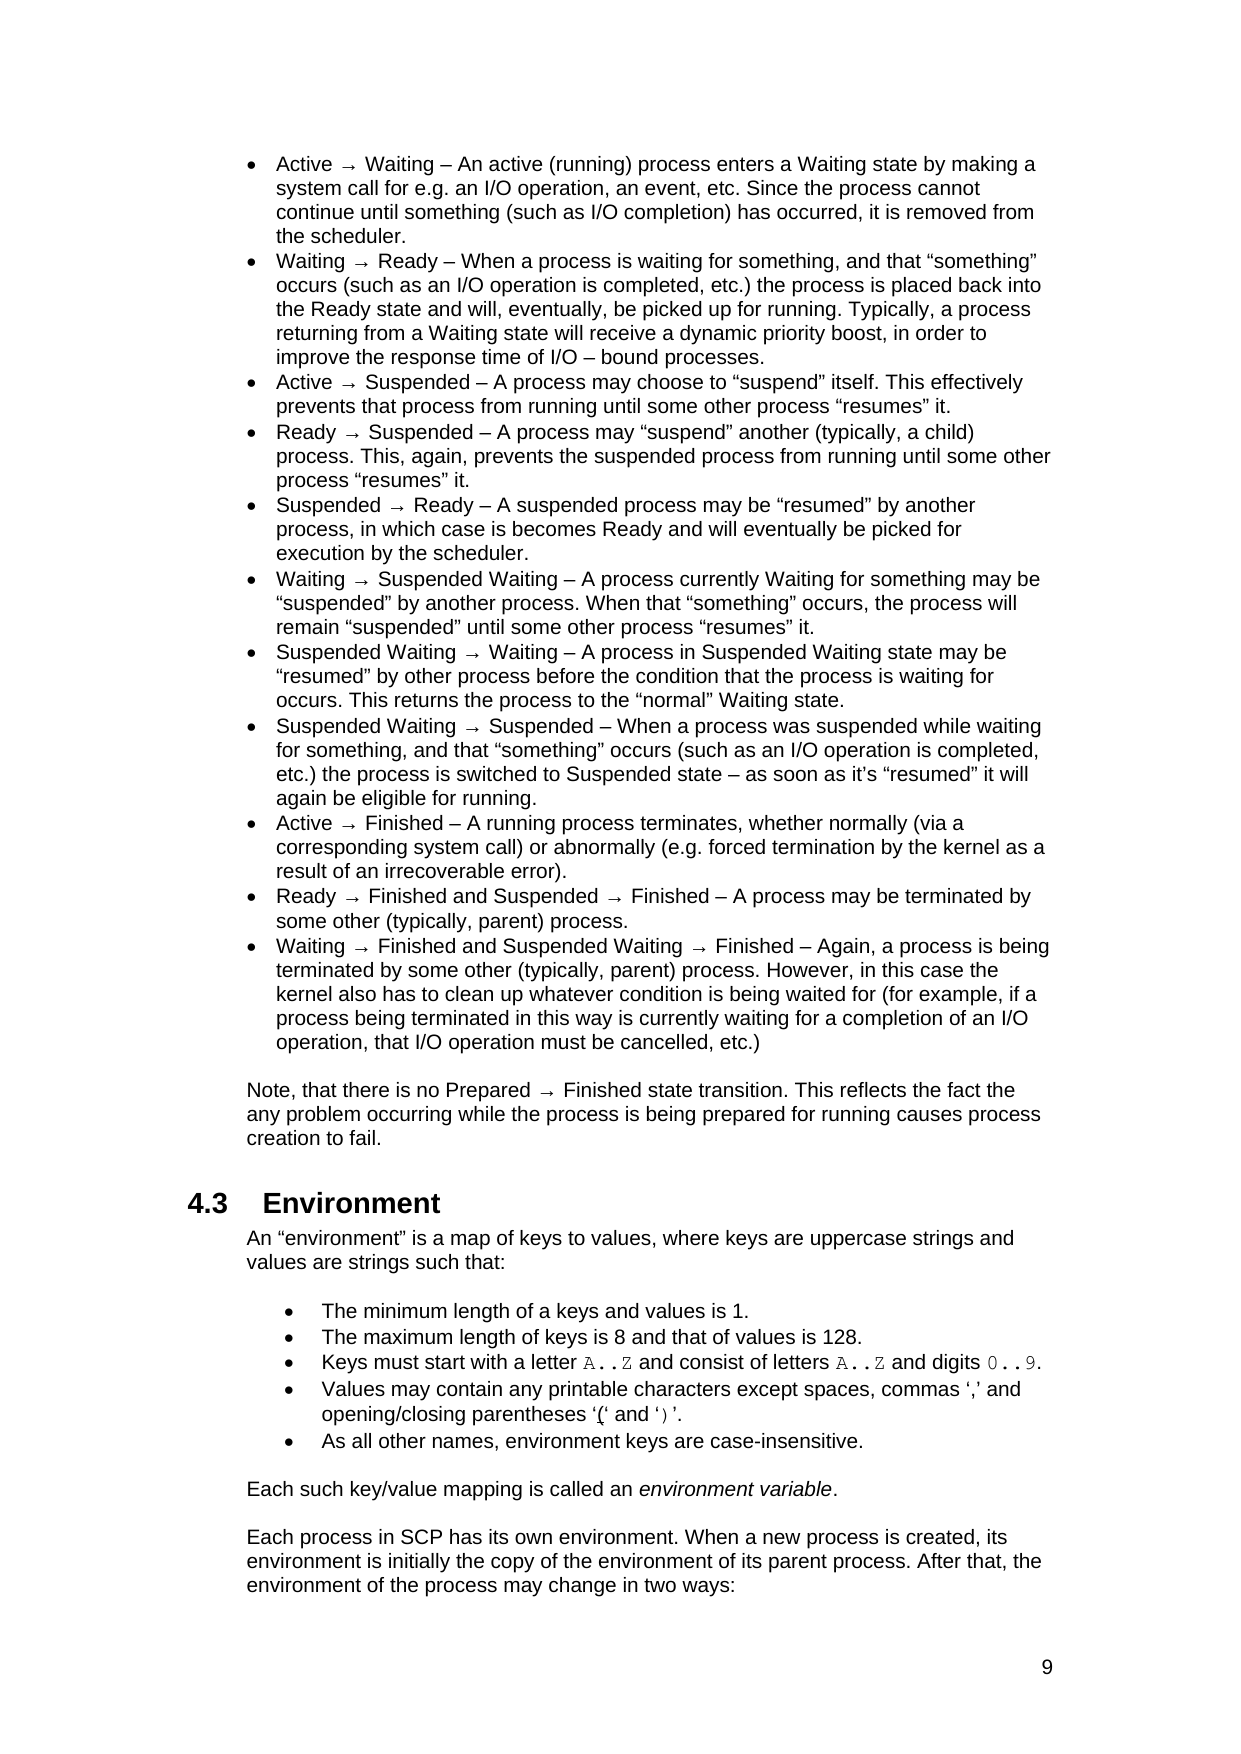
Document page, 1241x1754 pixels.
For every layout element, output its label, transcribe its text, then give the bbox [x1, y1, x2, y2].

text An “environment” is a map of keys to values, where keys are uppercase strings and values are strings such that: [246, 1226, 1053, 1274]
text Each process in SCP has its own environment. When a new process is created, its environment is initially the copy of the environment of its parent process. After that, the environment of the process may change in two ways: [246, 1525, 1053, 1597]
text Note, that there is no Prepared → Finished state transition. This reflects the fact the any problem occurring while the process is being prepared for running causes process creation to fail. [246, 1078, 1053, 1149]
list Suspended → Ready – A suspended process may be “resumed” by another process, in which case is becomes Ready and will eventually be picked for execution by the scheduler. [246, 492, 1053, 565]
list Active → Suspended – A process may choose to “suspend” itself. This effectively prevents that process from running until some other process “resumes” it. [246, 369, 1053, 418]
list Keys must start with a letter A..Z and consist of letters A..Z and digits 0..9. [284, 1349, 1053, 1376]
list Suspended Waiting → Suspended – When a process was suspended while waiting for something, and that “something” occurs (such as an I/O operation is completed, etc.) the process is switched to Suspended state – as soon as it’s “resumed” it will again be eligible for running. [246, 712, 1053, 809]
list Ready → Finished and Suspended → Finished – A process may be terminated by some other (typically, parent) process. [246, 883, 1053, 932]
list Waiting → Ready – When a process is waiting for something, and that “something” occurs (such as an I/O operation is completed, etc.) the process is placed back into the Ready state and will, eventually, be picked up for running. Typically, a process returning from a Waiting state will receive a dynamic priority boost, in order to improve the response time of I/O – bound processes. [246, 247, 1053, 369]
list As all other names, environment keys are case-insensitive. [284, 1427, 1053, 1453]
text Each such key/value mapping is called an environment variable. [246, 1477, 1053, 1501]
list Active → Waiting – An active (running) process enters a Waiting state by making a system call for e.g. an I/O operation, an event, etc. Since the process cannot continue until something (such as I/O completion) has occurred, it is removed from the scheduler. [246, 150, 1053, 247]
list Waiting → Suspended Waiting – A process currently Waiting for something may be “suspended” by another process. When that “something” occurs, the process will remain “suspended” until some other process “resumes” it. [246, 565, 1053, 639]
subtitle Environment [187, 1186, 1053, 1219]
list The minimum length of a keys and values is 1. [284, 1298, 1053, 1323]
list Ready → Suspended – A process may “suspend” another (typically, a child) process. This, again, prevents the suspended process from running until some other process “resumes” it. [246, 418, 1053, 492]
list Waiting → Finished and Suspended Waiting → Finished – Again, a process is being terminated by some other (typically, parent) process. However, in this case the kernel also has to clean up whatever condition is being waited for (for example, if a process being terminated in this way is currently waiting for a completion of an I/O operation, that I/O operation must be cancelled, etc.) [246, 932, 1053, 1054]
list Suspended Waiting → Waiting – A process in Suspended Waiting state may be “resumed” by other process before the condition that the process is waiting for occurs. This returns the process to the “normal” Waiting state. [246, 639, 1053, 712]
list The maximum length of keys is 8 and that of values is 128. [284, 1323, 1053, 1349]
list Values may contain any printable characters except spaces, commas ‘,’ and opening/closing parentheses ‘(‘ and ‘)’. [284, 1376, 1053, 1427]
list Active → Finished – A running process terminates, whether normally (via a corresponding system call) or abnormally (e.g. forced termination by the kernel as a result of an irrecoverable error). [246, 809, 1053, 883]
